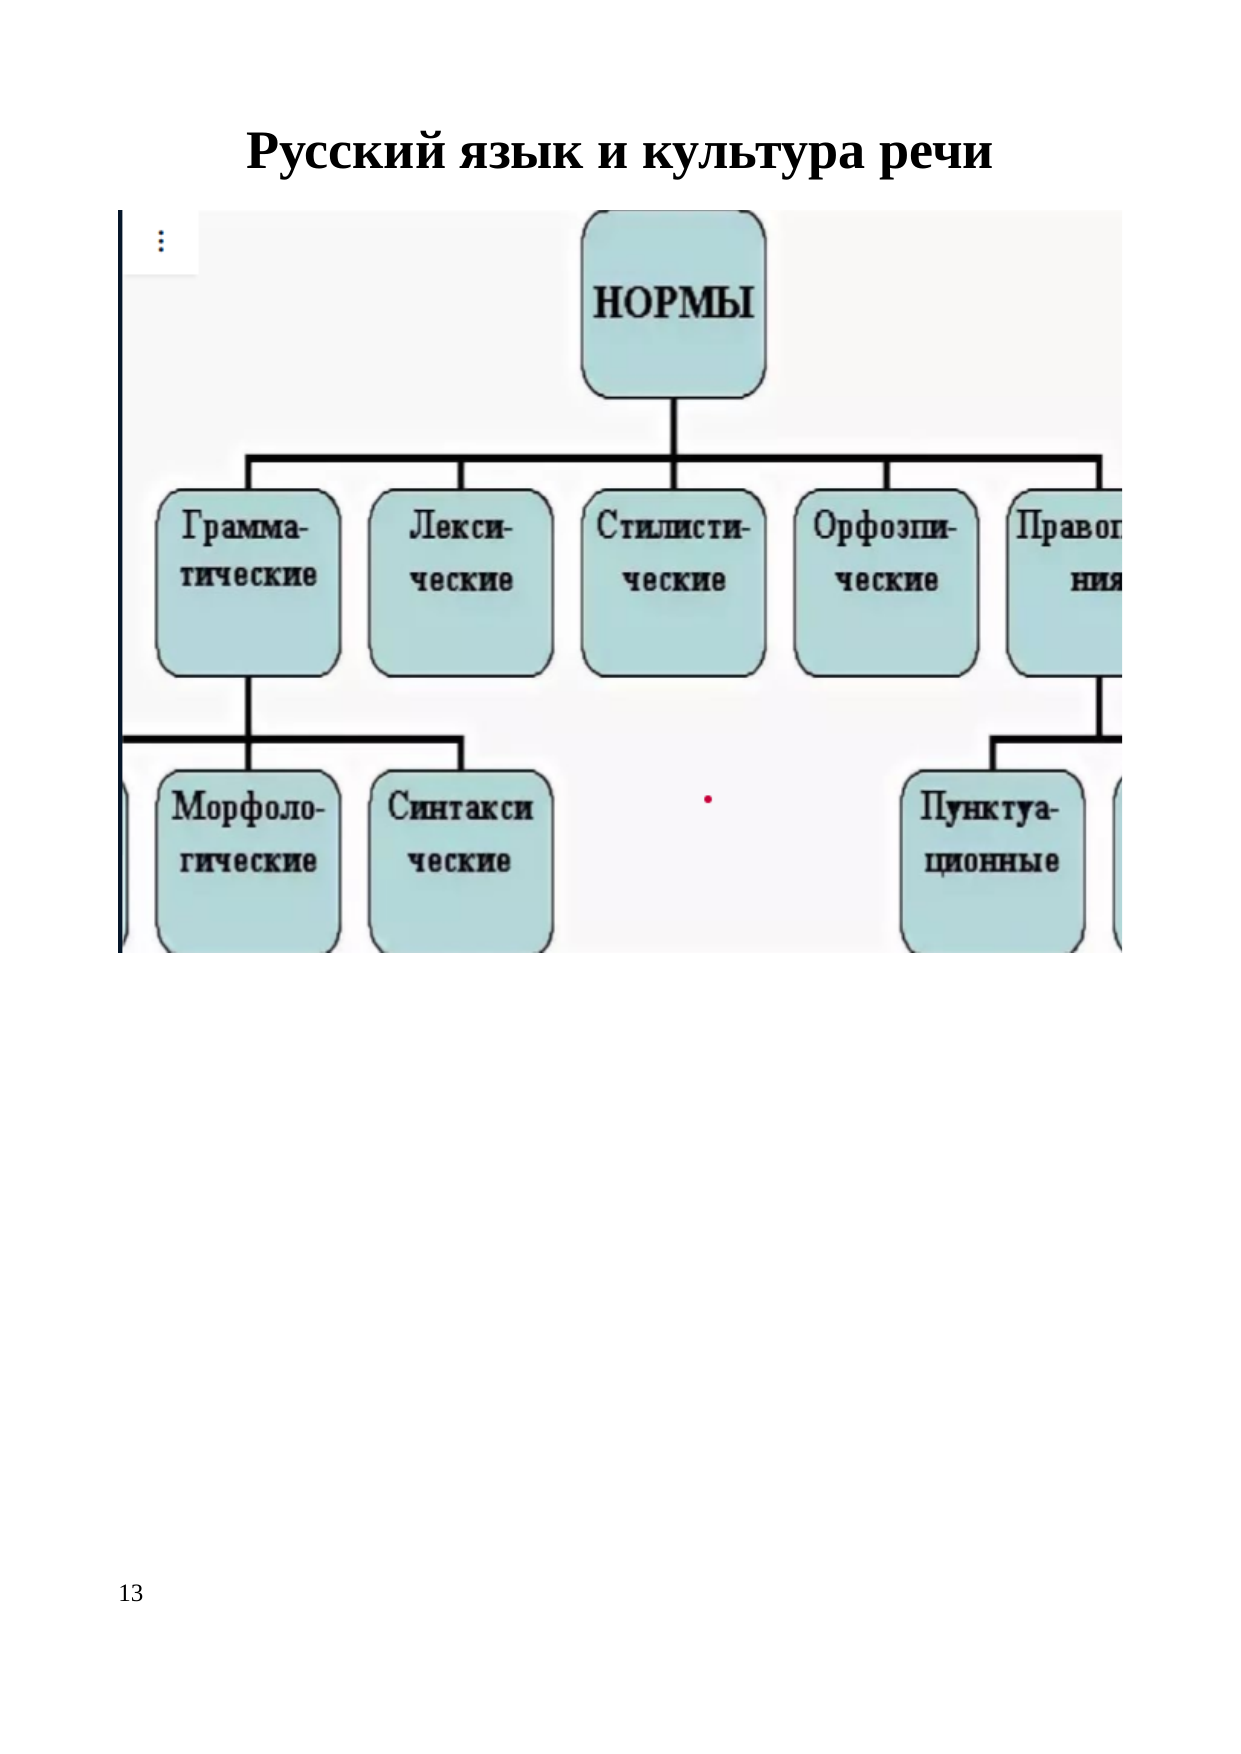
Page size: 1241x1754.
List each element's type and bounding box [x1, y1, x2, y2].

picture [118, 210, 1123, 953]
